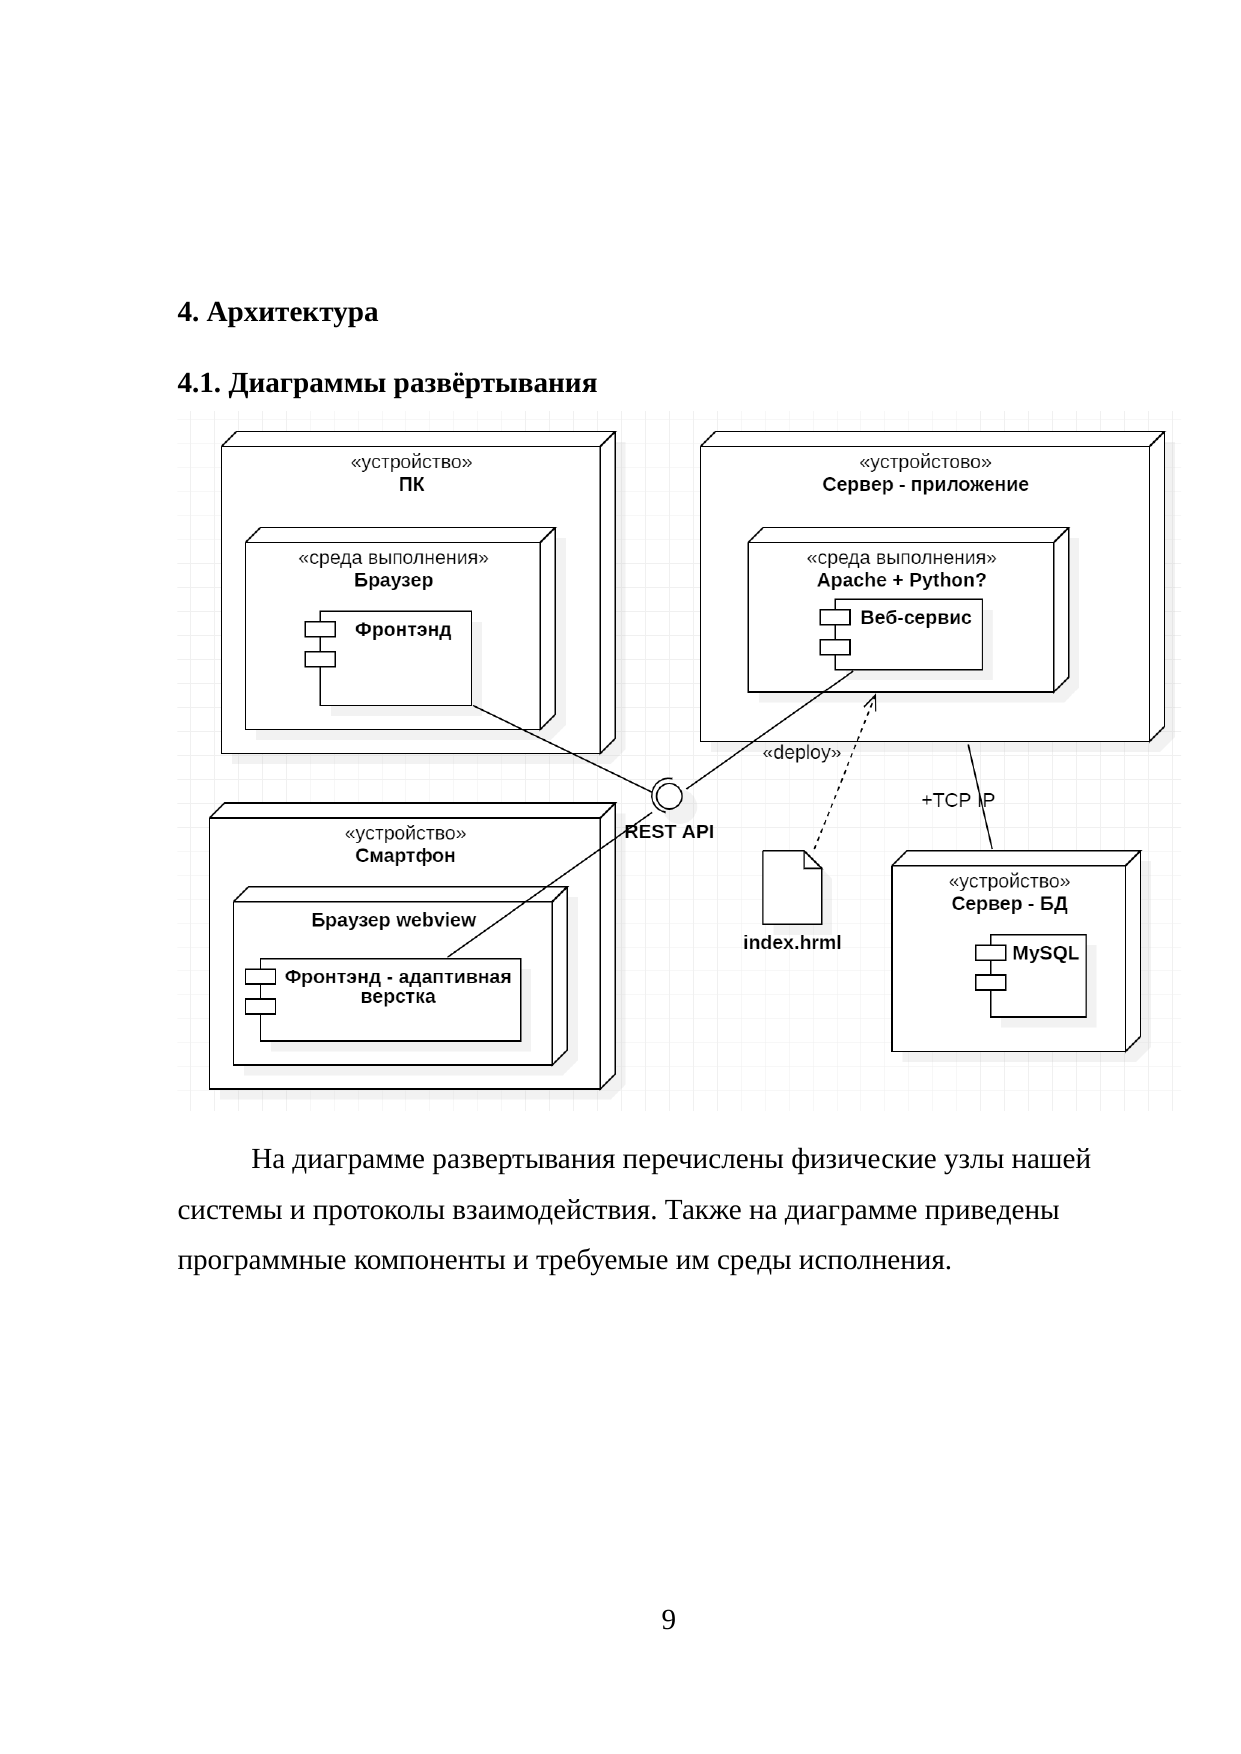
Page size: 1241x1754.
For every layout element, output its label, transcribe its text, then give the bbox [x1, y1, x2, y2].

subtitle 4.1. Диаграммы развёртывания [177, 365, 1152, 399]
text На диаграмме развертывания перечислены физические узлы нашей системы и протоколы взаимодействия. Также на диаграмме приведены программные компоненты и требуемые им среды исполнения. [177, 1142, 1152, 1276]
picture [177, 411, 1182, 1111]
subtitle 4. Архитектура [177, 294, 1152, 328]
